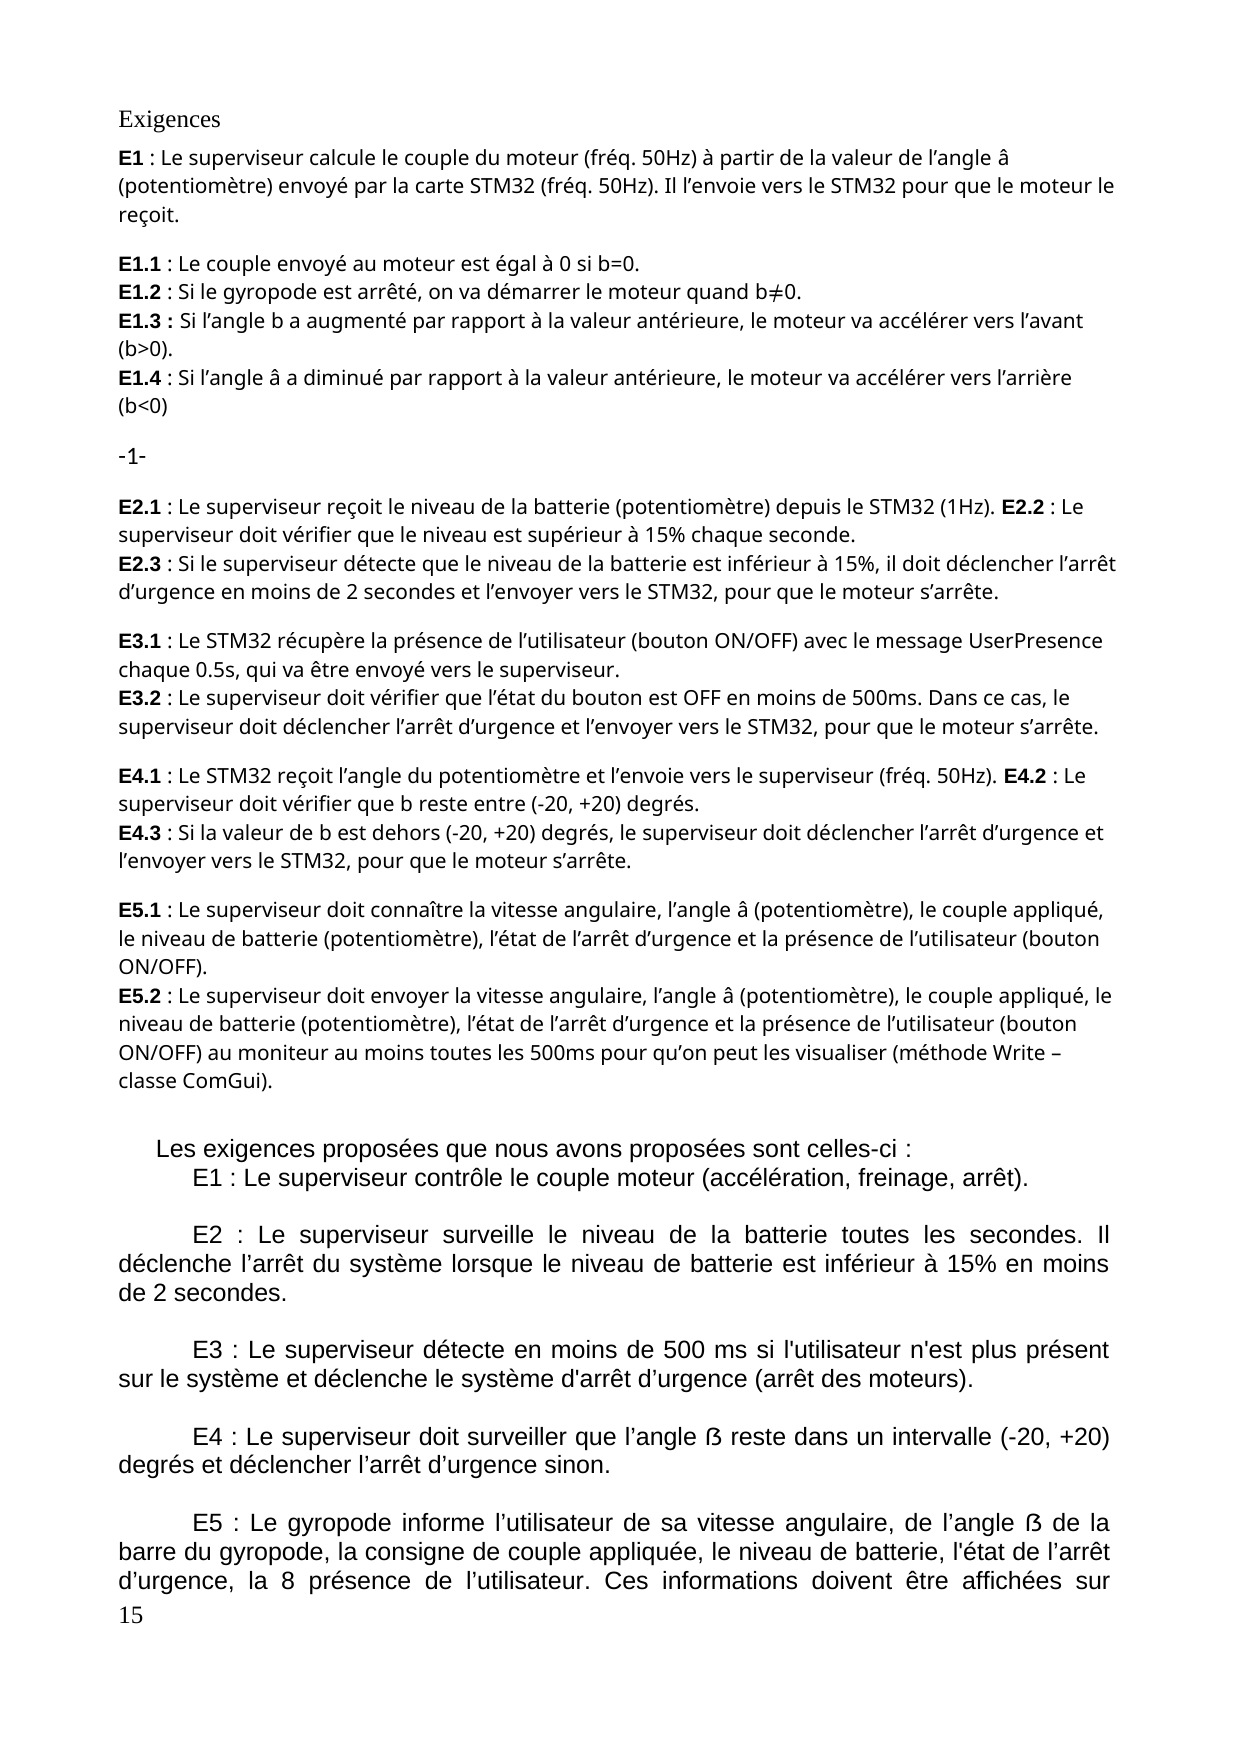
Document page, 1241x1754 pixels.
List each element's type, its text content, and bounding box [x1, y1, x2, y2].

text E5.1 : Le superviseur doit connaître la vitesse angulaire, l’angle â (potentiomètre), le couple appliqué, le niveau de batterie (potentiomètre), l’état de l’arrêt d’urgence et la présence de l’utilisateur (bouton ON/OFF). E5.2 : Le superviseur doit envoyer la vitesse angulaire, l’angle â (potentiomètre), le couple appliqué, le niveau de batterie (potentiomètre), l’état de l’arrêt d’urgence et la présence de l’utilisateur (bouton ON/OFF) au moniteur au moins toutes les 500ms pour qu’on peut les visualiser (méthode Write – classe ComGui). [118, 896, 1122, 1095]
list E4 : Le superviseur doit surveiller que l’angle ẞ reste dans un intervalle (-20, +20) degrés et déclencher l’arrêt d’urgence sinon. [118, 1422, 1112, 1479]
text E2.1 : Le superviseur reçoit le niveau de la batterie (potentiomètre) depuis le STM32 (1Hz). E2.2 : Le superviseur doit vérifier que le niveau est supérieur à 15% chaque seconde. E2.3 : Si le superviseur détecte que le niveau de la batterie est inférieur à 15%, il doit déclencher l’arrêt d’urgence en moins de 2 secondes et l’envoyer vers le STM32, pour que le moteur s’arrête. [118, 492, 1122, 606]
text E3.1 : Le STM32 récupère la présence de l’utilisateur (bouton ON/OFF) avec le message UserPresence chaque 0.5s, qui va être envoyé vers le superviseur. E3.2 : Le superviseur doit vérifier que l’état du bouton est OFF en moins de 500ms. Dans ce cas, le superviseur doit déclencher l’arrêt d’urgence et l’envoyer vers le STM32, pour que le moteur s’arrête. [118, 626, 1122, 740]
text -1- [118, 441, 1122, 471]
text E1 : Le superviseur calcule le couple du moteur (fréq. 50Hz) à partir de la valeur de l’angle â (potentiomètre) envoyé par la carte STM32 (fréq. 50Hz). Il l’envoie vers le STM32 pour que le moteur le reçoit. [118, 143, 1122, 228]
text E1.1 : Le couple envoyé au moteur est égal à 0 si b=0. E1.2 : Si le gyropode est arrêté, on va démarrer le moteur quand b≠0. E1.3 : Si l’angle b a augmenté par rapport à la valeur antérieure, le moteur va accélérer vers l’avant (b>0). E1.4 : Si l’angle â a diminué par rapport à la valeur antérieure, le moteur va accélérer vers l’arrière (b<0) [118, 249, 1122, 420]
text E4.1 : Le STM32 reçoit l’angle du potentiomètre et l’envoie vers le superviseur (fréq. 50Hz). E4.2 : Le superviseur doit vérifier que b reste entre (-20, +20) degrés. E4.3 : Si la valeur de b est dehors (-20, +20) degrés, le superviseur doit déclencher l’arrêt d’urgence et l’envoyer vers le STM32, pour que le moteur s’arrête. [118, 761, 1122, 875]
list E1 : Le superviseur contrôle le couple moteur (accélération, freinage, arrêt). [118, 1163, 1112, 1191]
list E3 : Le superviseur détecte en moins de 500 ms si l'utilisateur n'est plus présent sur le système et déclenche le système d'arrêt d’urgence (arrêt des moteurs). [118, 1335, 1112, 1393]
text Les exigences proposées que nous avons proposées sont celles-ci : [118, 1134, 1122, 1163]
list E5 : Le gyropode informe l’utilisateur de sa vitesse angulaire, de l’angle ẞ de la barre du gyropode, la consigne de couple appliquée, le niveau de batterie, l'état de l’arrêt d’urgence, la 8 présence de l’utilisateur. Ces informations doivent être affichées sur [118, 1508, 1112, 1594]
text Exigences [118, 104, 1122, 132]
list E2 : Le superviseur surveille le niveau de la batterie toutes les secondes. Il déclenche l’arrêt du système lorsque le niveau de batterie est inférieur à 15% en moins de 2 secondes. [118, 1220, 1112, 1307]
